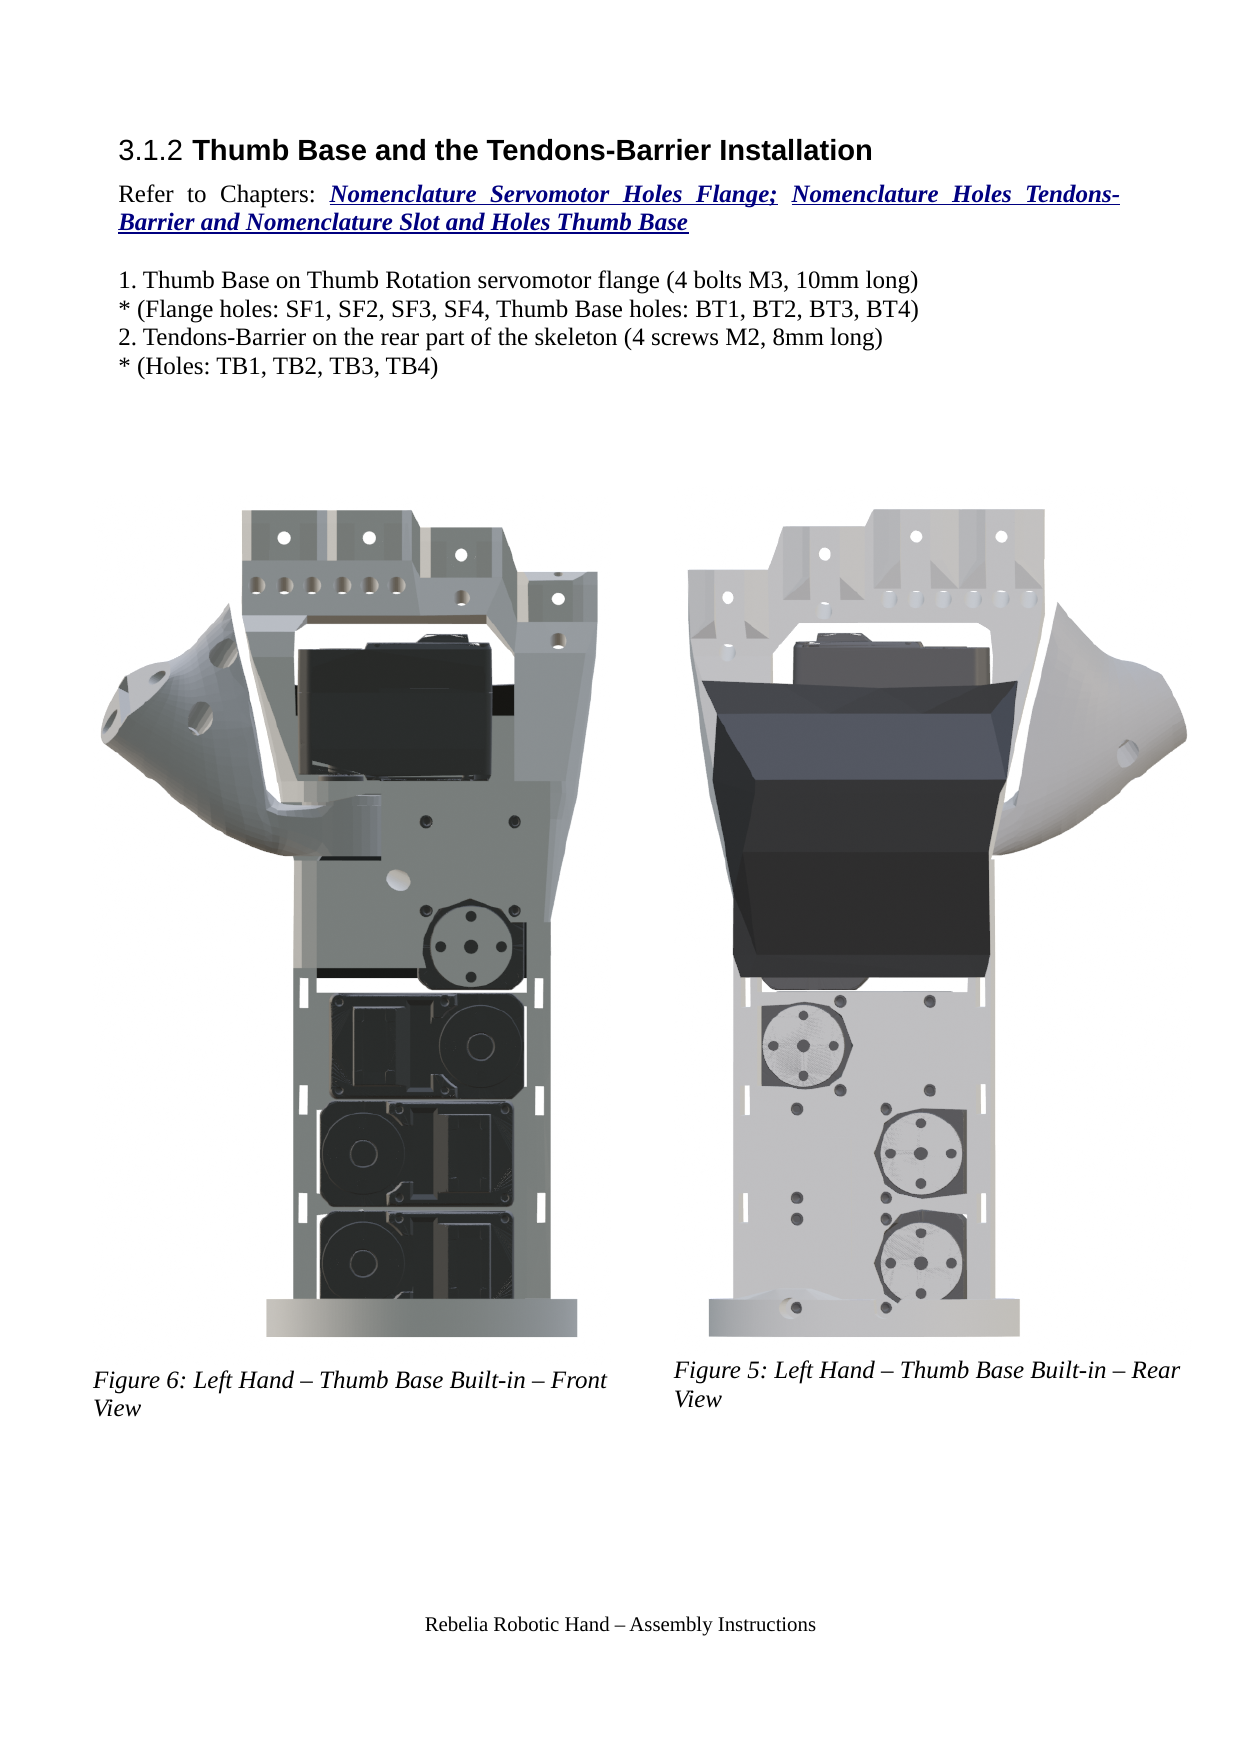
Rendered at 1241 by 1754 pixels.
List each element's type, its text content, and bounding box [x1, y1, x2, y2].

text Figure 6: Left Hand – Thumb Base Built-in – Front View [93, 1365, 611, 1422]
picture [92, 495, 611, 1365]
subtitle Thumb Base and the Tendons-Barrier Installation [118, 133, 1123, 166]
text * (Flange holes: SF1, SF2, SF3, SF4, Thumb Base holes: BT1, BT2, BT3, BT4) [118, 294, 1123, 322]
text 1. Thumb Base on Thumb Rotation servomotor flange (4 bolts M3, 10mm long) [118, 265, 1123, 294]
text * (Holes: TB1, TB2, TB3, TB4) [118, 351, 1123, 380]
text Refer to Chapters: Nomenclature Servomotor Holes Flange; Nomenclature Holes Tendons-Barrier and Nomenclature Slot and Holes Thumb Base [118, 179, 1123, 236]
text 2. Tendons-Barrier on the rear part of the skeleton (4 screws M2, 8mm long) [118, 322, 1123, 351]
text Figure 5: Left Hand – Thumb Base Built-in – Rear View [674, 1356, 1192, 1413]
picture [673, 486, 1192, 1356]
